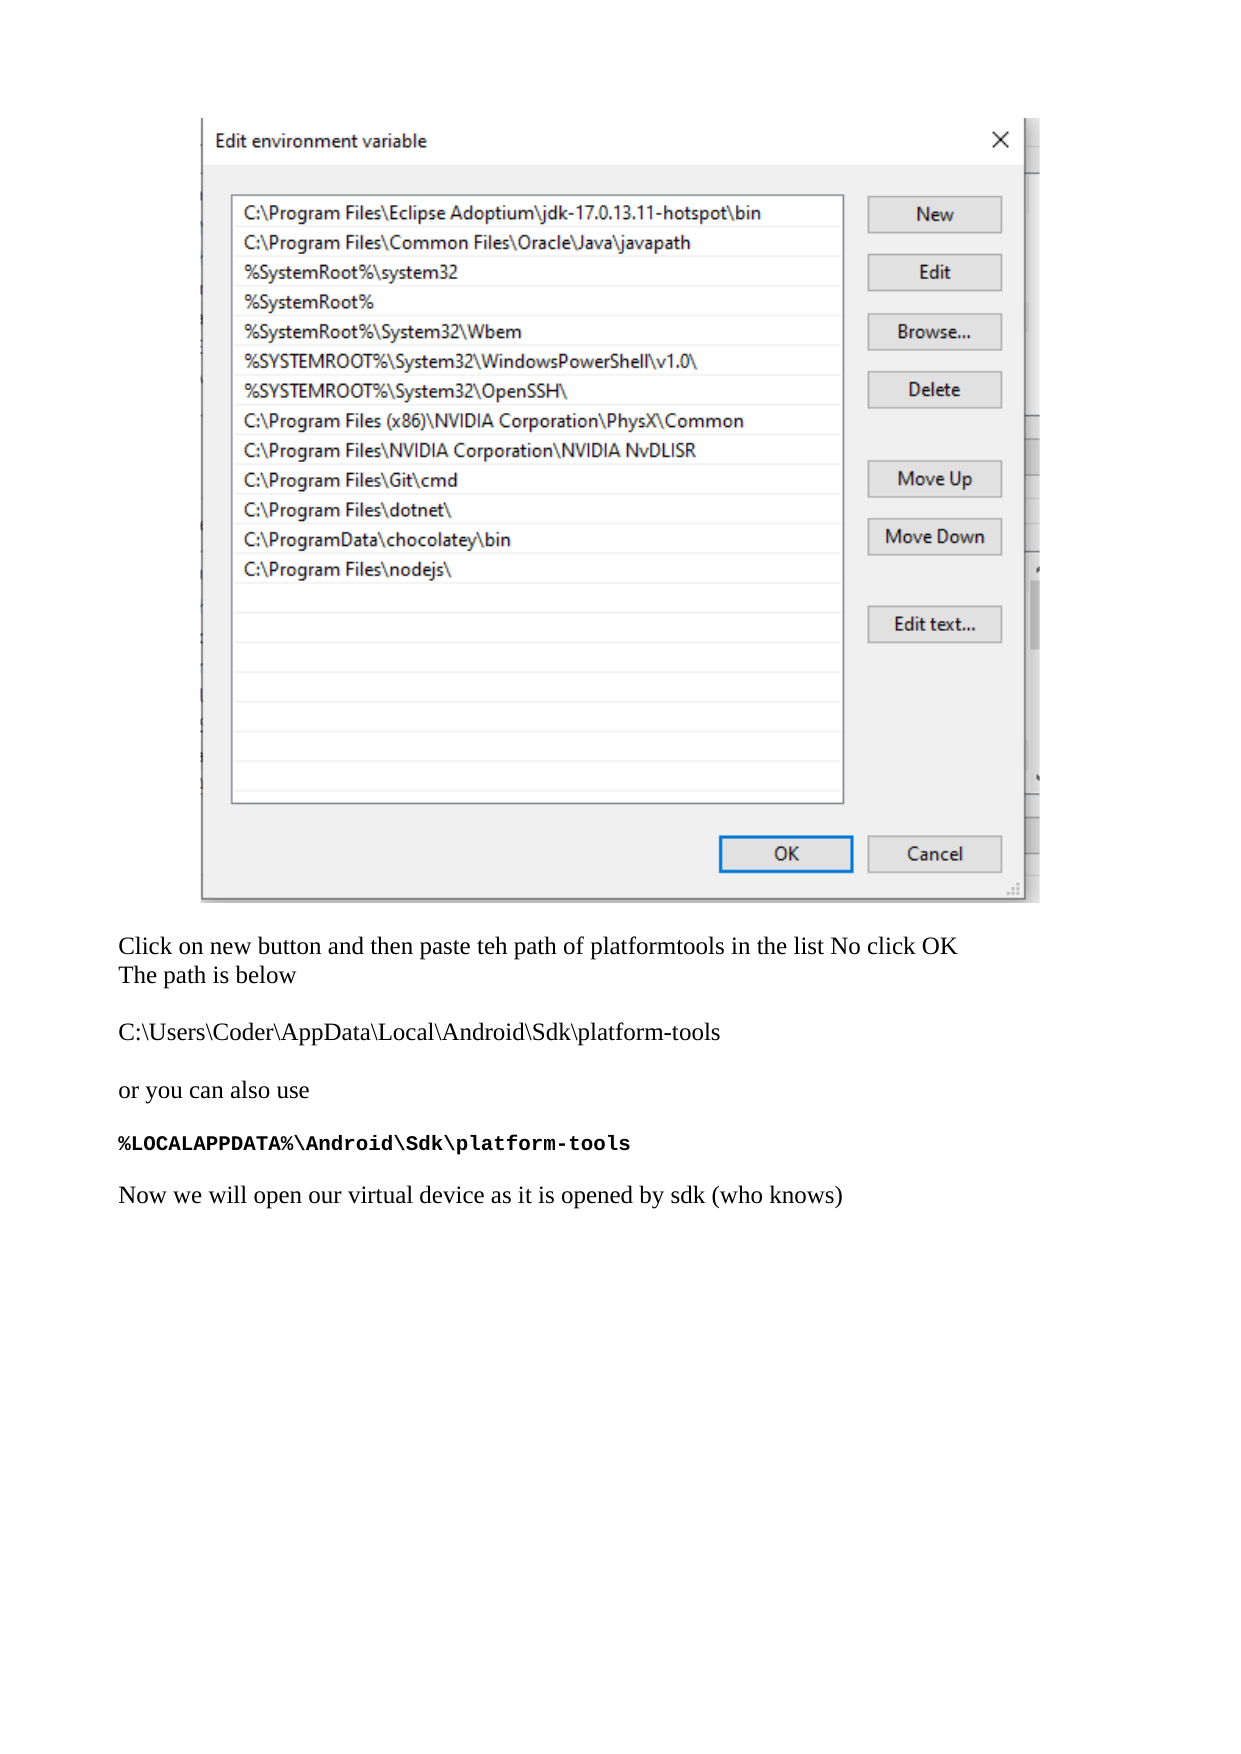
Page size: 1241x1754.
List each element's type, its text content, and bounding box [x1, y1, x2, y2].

text The path is below [118, 960, 1122, 989]
text Click on new button and then paste teh path of platformtools in the list No click OK [118, 931, 1122, 960]
text C:\Users\Coder\AppData\Local\Android\Sdk\platform-tools [118, 1017, 1122, 1046]
text or you can also use [118, 1075, 1122, 1104]
text %LOCALAPPDATA%\Android\Sdk\platform-tools [118, 1132, 1122, 1156]
picture [200, 118, 1040, 903]
text Now we will open our virtual device as it is opened by sdk (who knows) [118, 1180, 1122, 1208]
